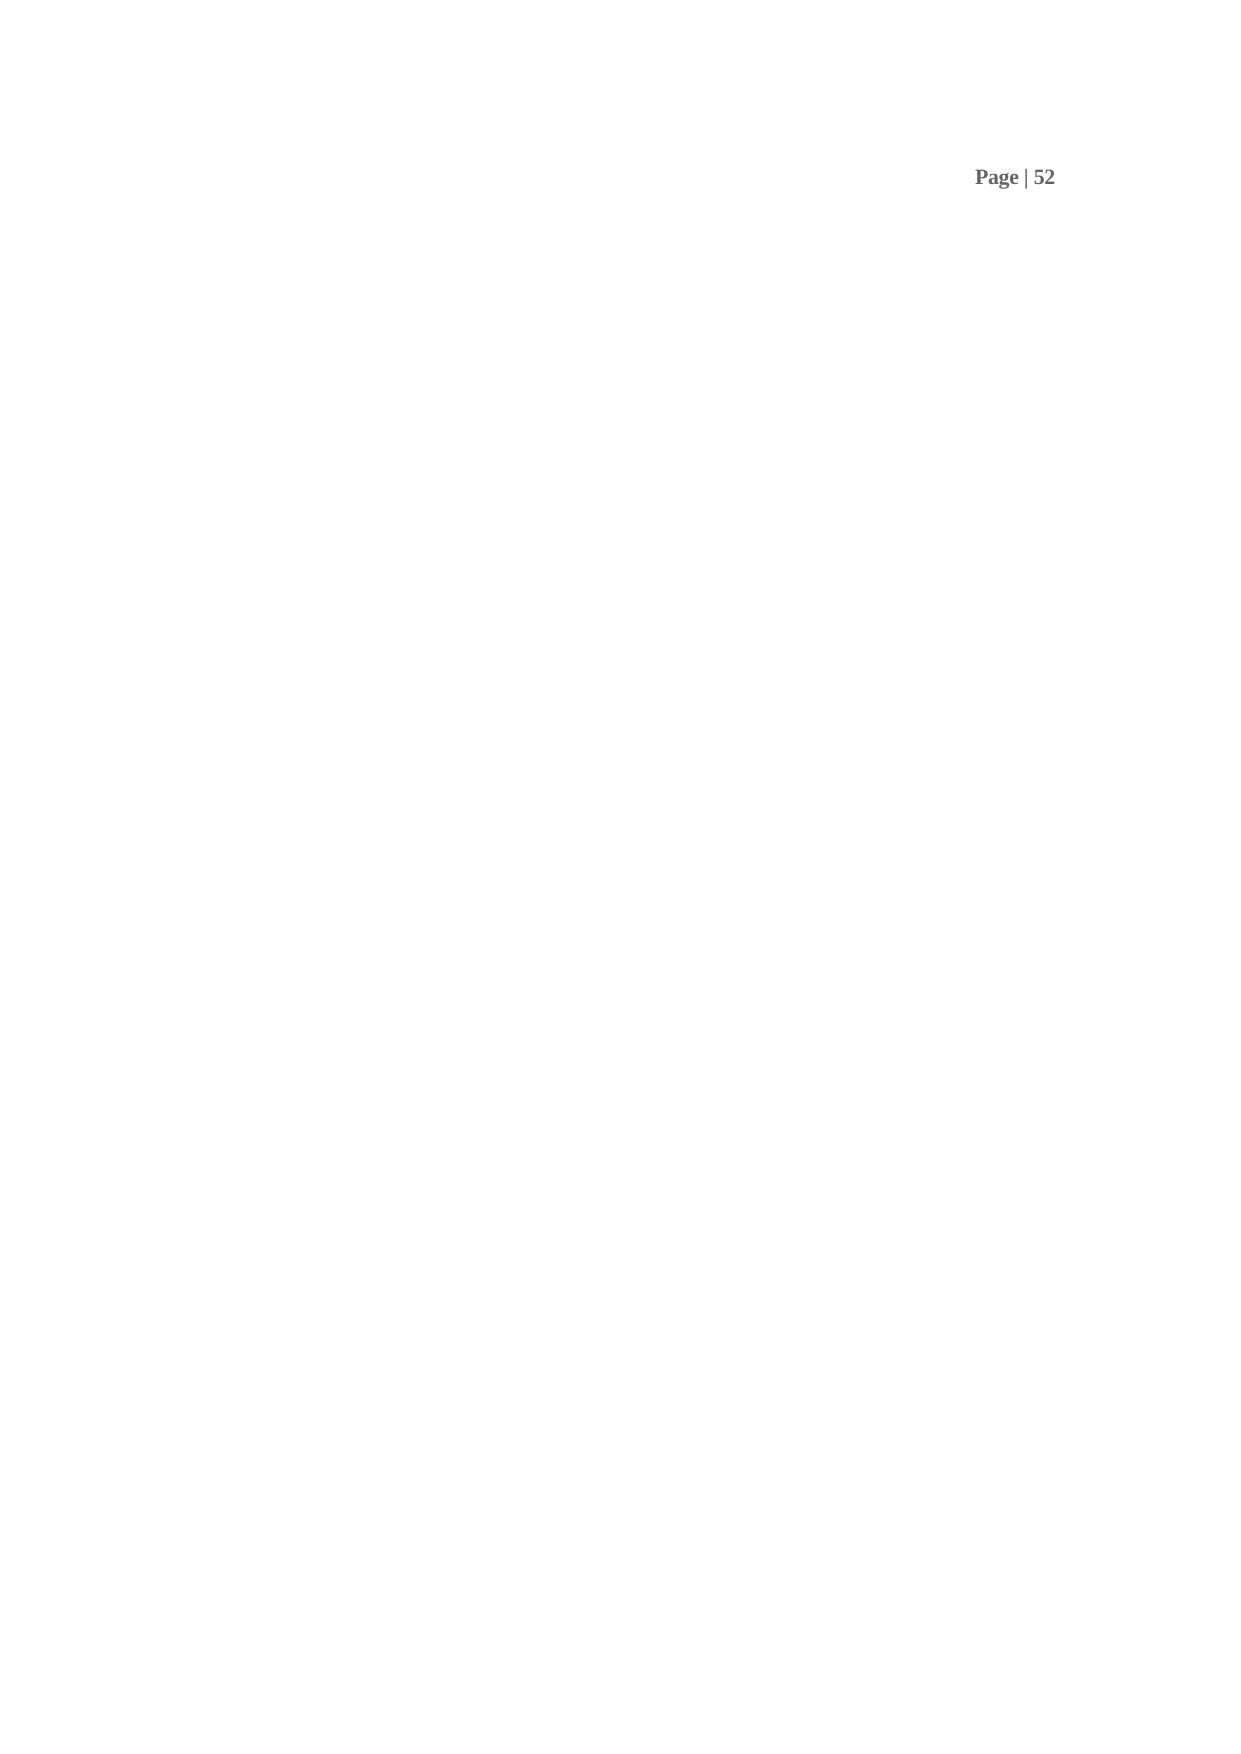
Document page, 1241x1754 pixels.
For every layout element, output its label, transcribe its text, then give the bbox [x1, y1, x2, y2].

text Page | 52 [150, 162, 1068, 190]
